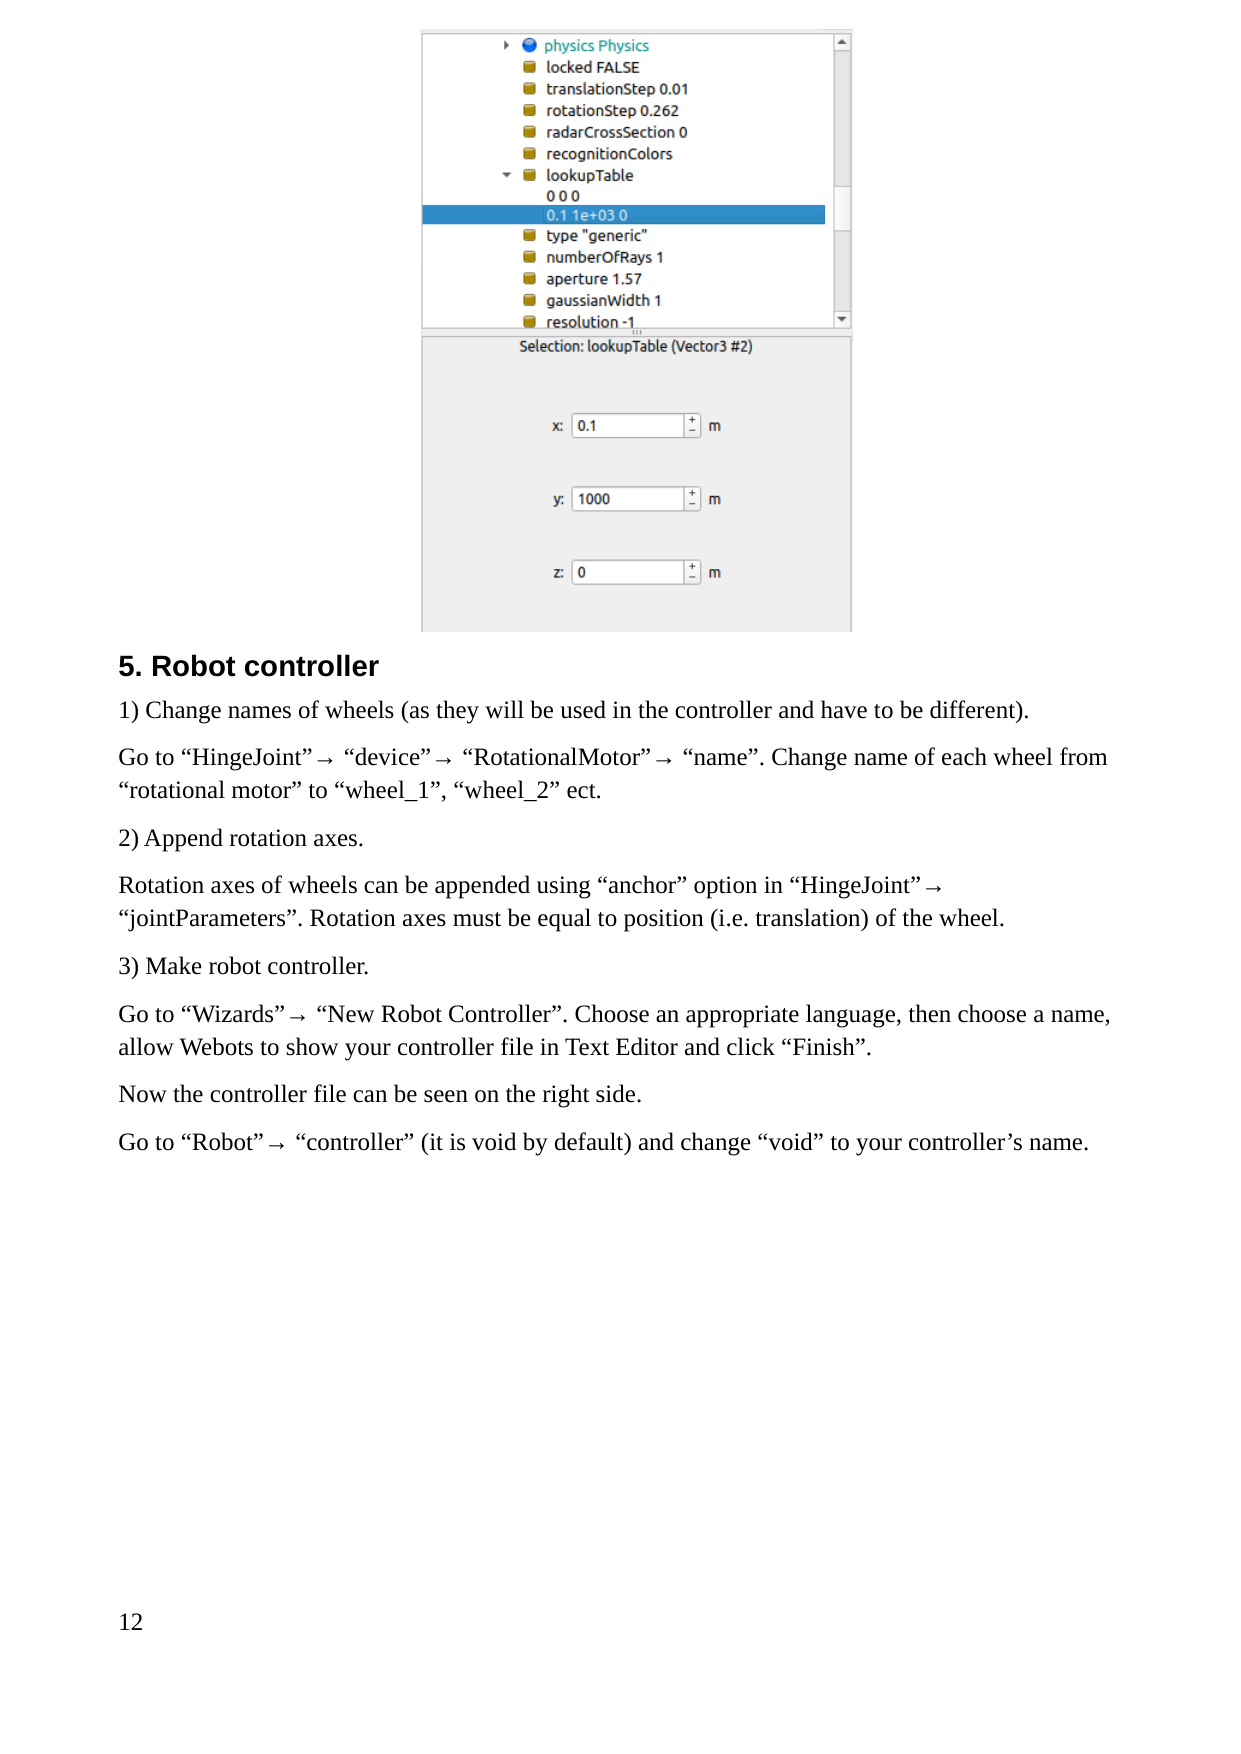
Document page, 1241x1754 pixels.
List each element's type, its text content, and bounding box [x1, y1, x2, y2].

subtitle 5. Robot controller [118, 648, 1122, 682]
text 1) Change names of wheels (as they will be used in the controller and have to be different). [118, 695, 1122, 723]
text 2) Append rotation axes. [118, 823, 1122, 852]
text Go to “Robot”→ “controller” (it is void by default) and change “void” to your controller’s name. [118, 1127, 1122, 1156]
picture [421, 29, 480, 632]
text Go to “HingeJoint”→ “device”→ “RotationalMotor”→ “name”. Change name of each wheel from “rotational motor” to “wheel_1”, “wheel_2” ect. [118, 742, 1122, 804]
text 3) Make robot controller. [118, 951, 1122, 980]
text Go to “Wizards”→ “New Robot Controller”. Choose an appropriate language, then choose a name, allow Webots to show your controller file in Text Editor and click “Finish”. [118, 999, 1122, 1061]
text Rotation axes of wheels can be appended using “anchor” option in “HingeJoint”→ “jointParameters”. Rotation axes must be equal to position (i.e. translation) of the wheel. [118, 871, 1122, 932]
text Now the controller file can be seen on the right side. [118, 1079, 1122, 1108]
